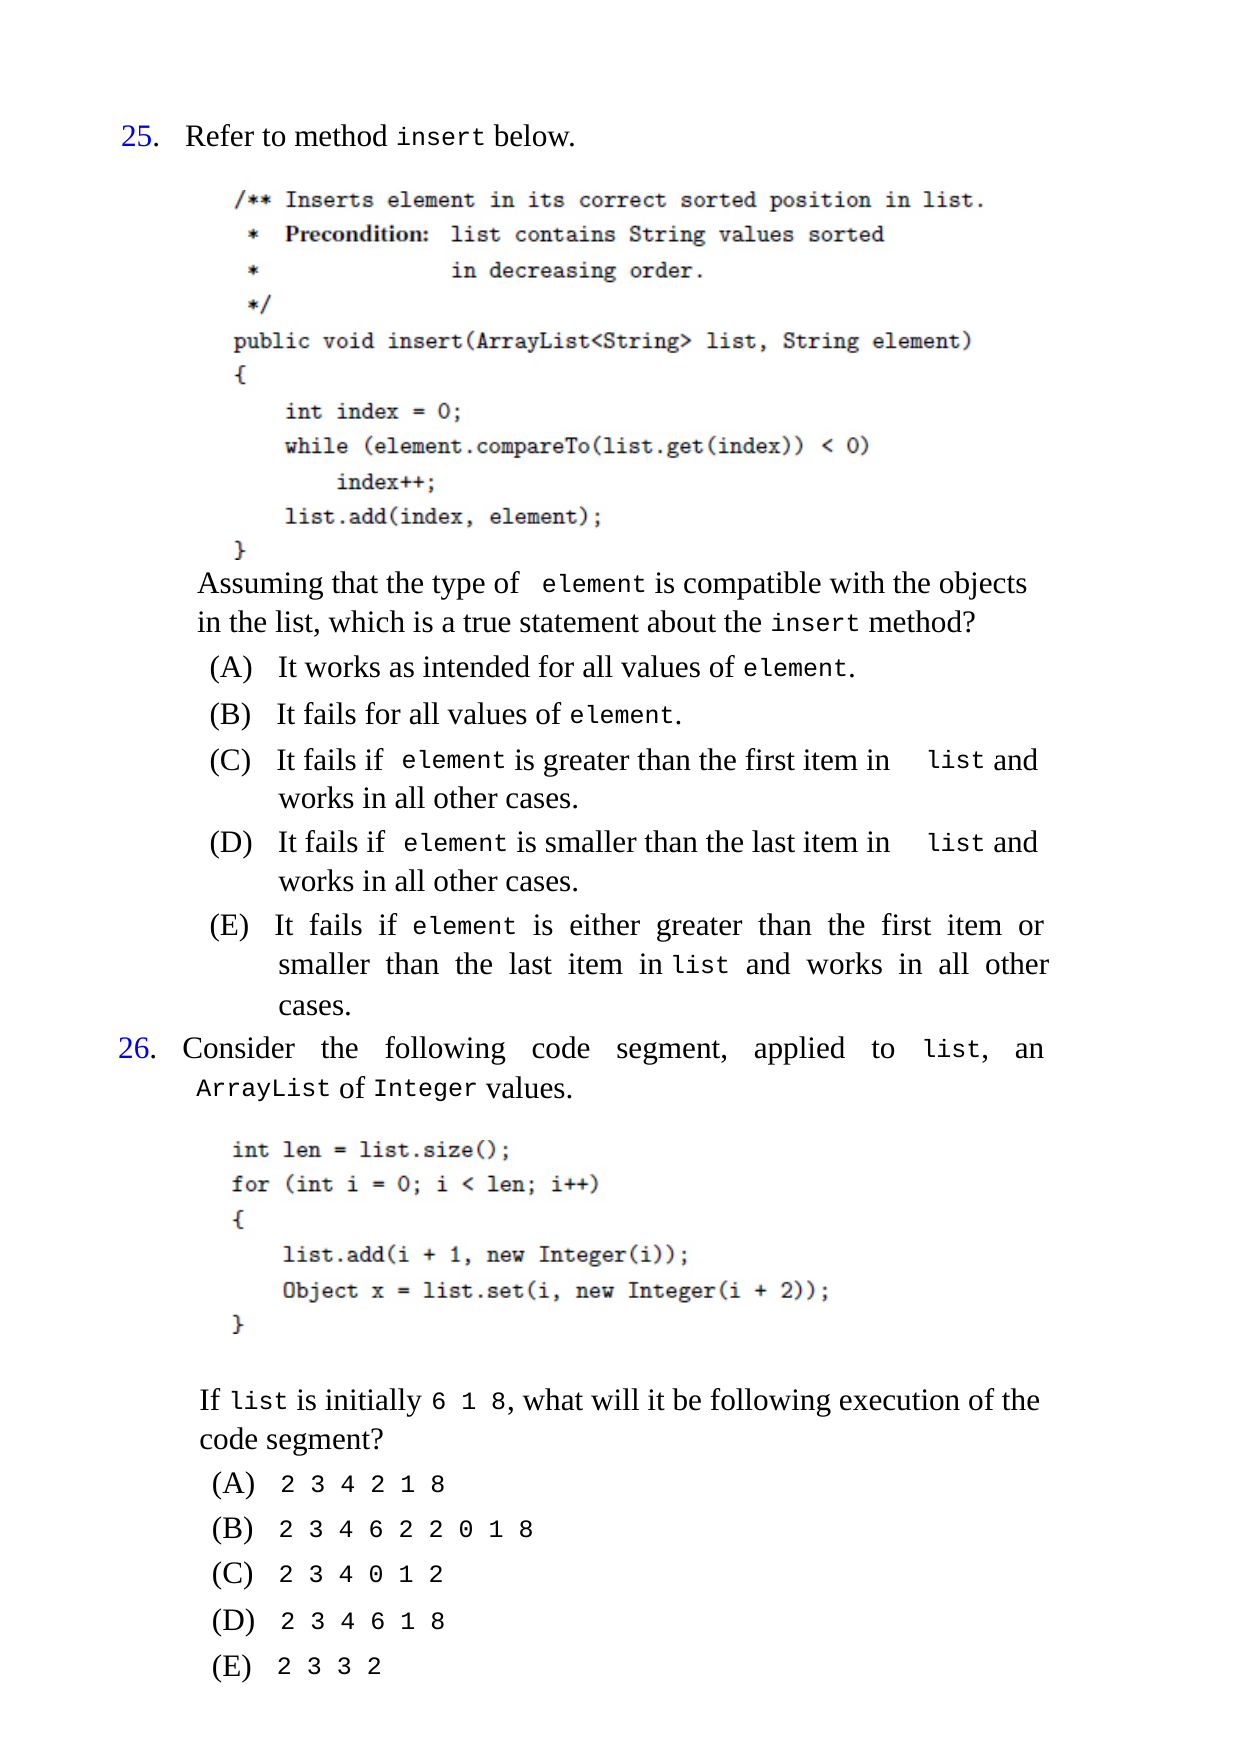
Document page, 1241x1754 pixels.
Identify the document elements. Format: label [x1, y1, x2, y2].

picture [231, 1140, 828, 1334]
picture [233, 190, 984, 560]
